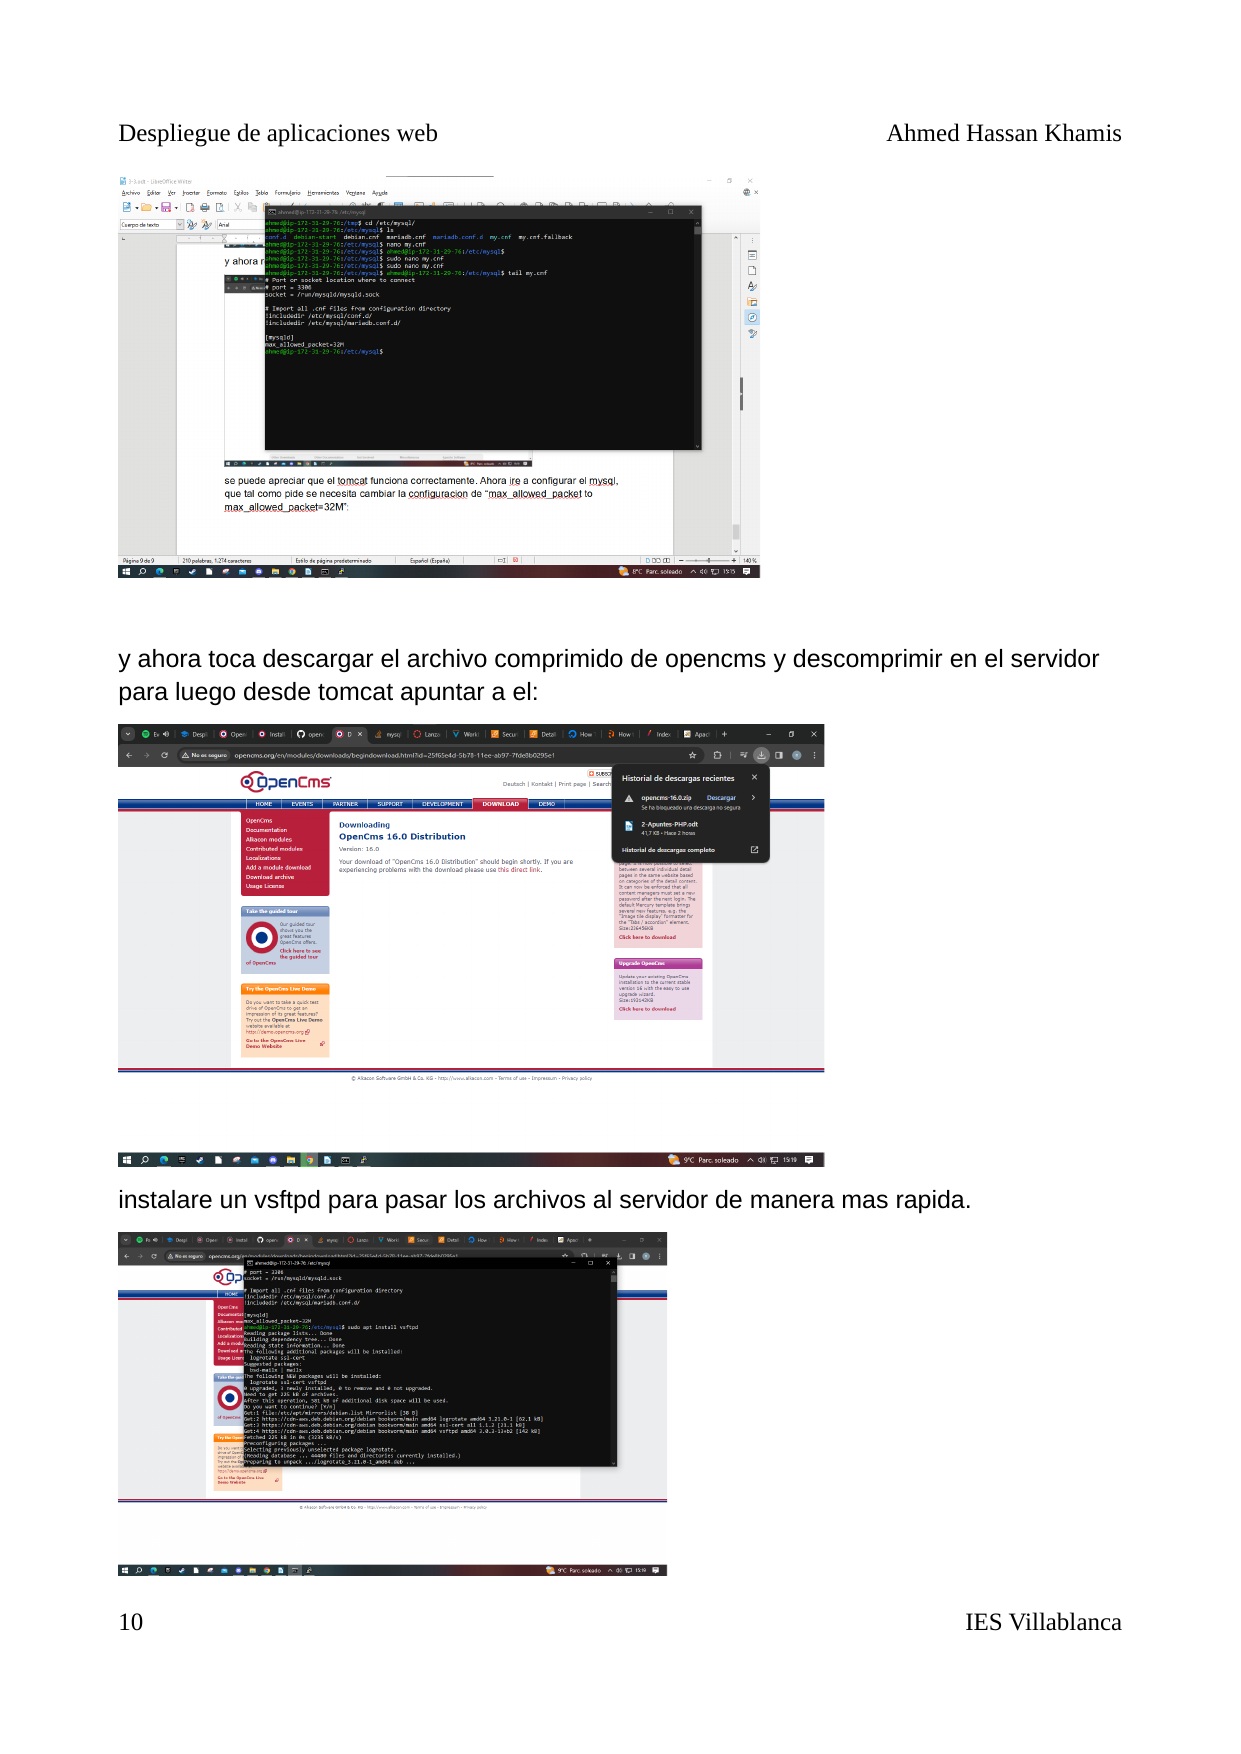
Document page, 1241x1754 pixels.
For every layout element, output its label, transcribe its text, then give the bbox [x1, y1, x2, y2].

picture [118, 1232, 668, 1576]
picture [118, 724, 825, 1167]
text instalare un vsftpd para pasar los archivos al servidor de manera mas rapida. [118, 1185, 1122, 1214]
picture [118, 176, 761, 578]
text y ahora toca descargar el archivo comprimido de opencms y descomprimir en el servidor para luego desde tomcat apuntar a el: [118, 644, 1122, 706]
